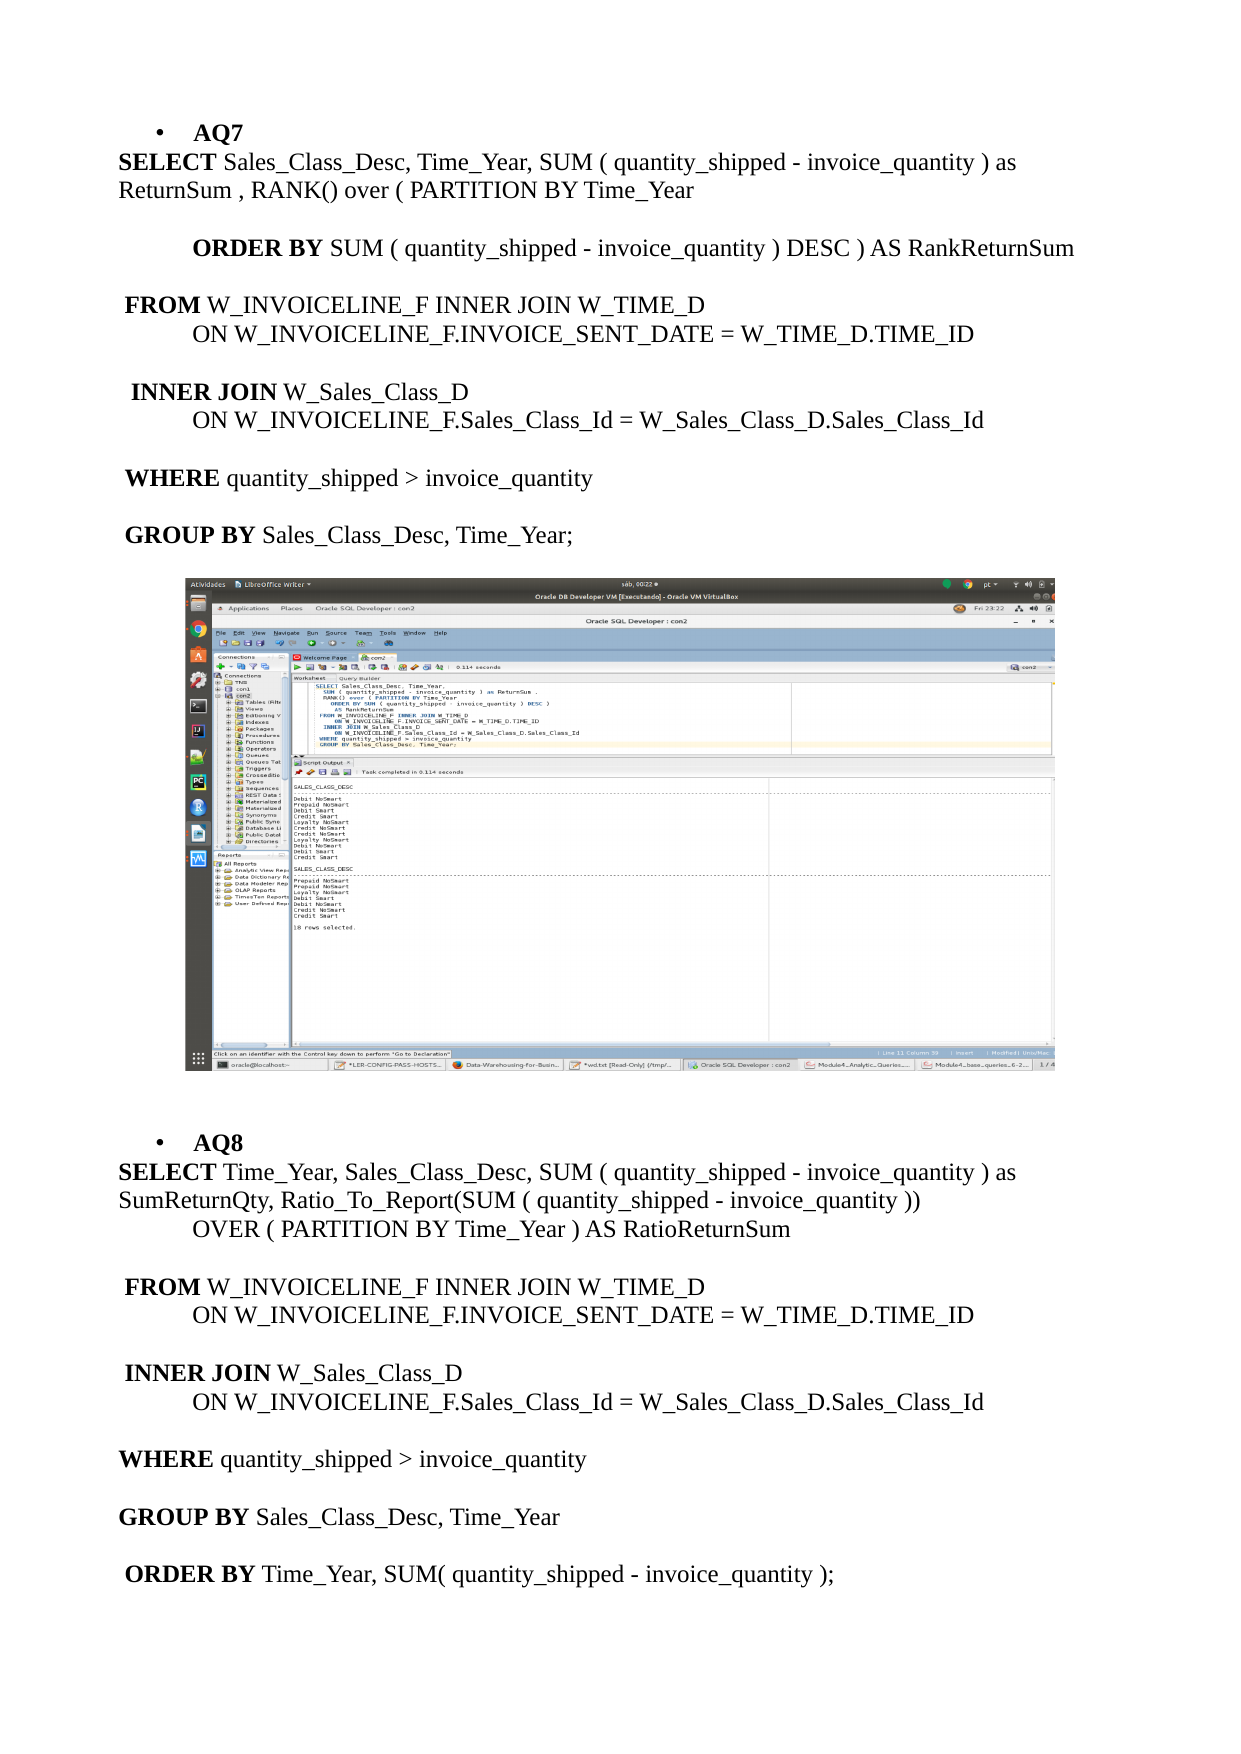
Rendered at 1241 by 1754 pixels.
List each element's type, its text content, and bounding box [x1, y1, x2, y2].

text GROUP BY Sales_Class_Desc, Time_Year [118, 1502, 1122, 1530]
list AQ8 [156, 1128, 1122, 1157]
text ON W_INVOICELINE_F.INVOICE_SENT_DATE = W_TIME_D.TIME_ID [118, 1300, 1122, 1329]
text WHERE quantity_shipped > invoice_quantity [118, 463, 1122, 492]
text OVER ( PARTITION BY Time_Year ) AS RatioReturnSum [118, 1214, 1122, 1243]
list AQ7 [156, 118, 1122, 147]
text ORDER BY Time_Year, SUM( quantity_shipped - invoice_quantity ); [118, 1559, 1122, 1588]
text INNER JOIN W_Sales_Class_D [118, 377, 1122, 406]
text ON W_INVOICELINE_F.INVOICE_SENT_DATE = W_TIME_D.TIME_ID [118, 319, 1122, 348]
text ORDER BY SUM ( quantity_shipped - invoice_quantity ) DESC ) AS RankReturnSum [118, 233, 1122, 262]
text SELECT Time_Year, Sales_Class_Desc, SUM ( quantity_shipped - invoice_quantity ) as SumReturnQty, Ratio_To_Report(SUM ( quantity_shipped - invoice_quantity )) [118, 1157, 1122, 1214]
text FROM W_INVOICELINE_F INNER JOIN W_TIME_D [118, 1272, 1122, 1300]
text GROUP BY Sales_Class_Desc, Time_Year; [118, 521, 1122, 549]
text SELECT Sales_Class_Desc, Time_Year, SUM ( quantity_shipped - invoice_quantity ) as ReturnSum , RANK() over ( PARTITION BY Time_Year [118, 147, 1122, 204]
text WHERE quantity_shipped > invoice_quantity [118, 1444, 1122, 1473]
text ON W_INVOICELINE_F.Sales_Class_Id = W_Sales_Class_D.Sales_Class_Id [118, 406, 1122, 434]
text FROM W_INVOICELINE_F INNER JOIN W_TIME_D [118, 291, 1122, 319]
text INNER JOIN W_Sales_Class_D [118, 1358, 1122, 1387]
text ON W_INVOICELINE_F.Sales_Class_Id = W_Sales_Class_D.Sales_Class_Id [118, 1387, 1122, 1415]
